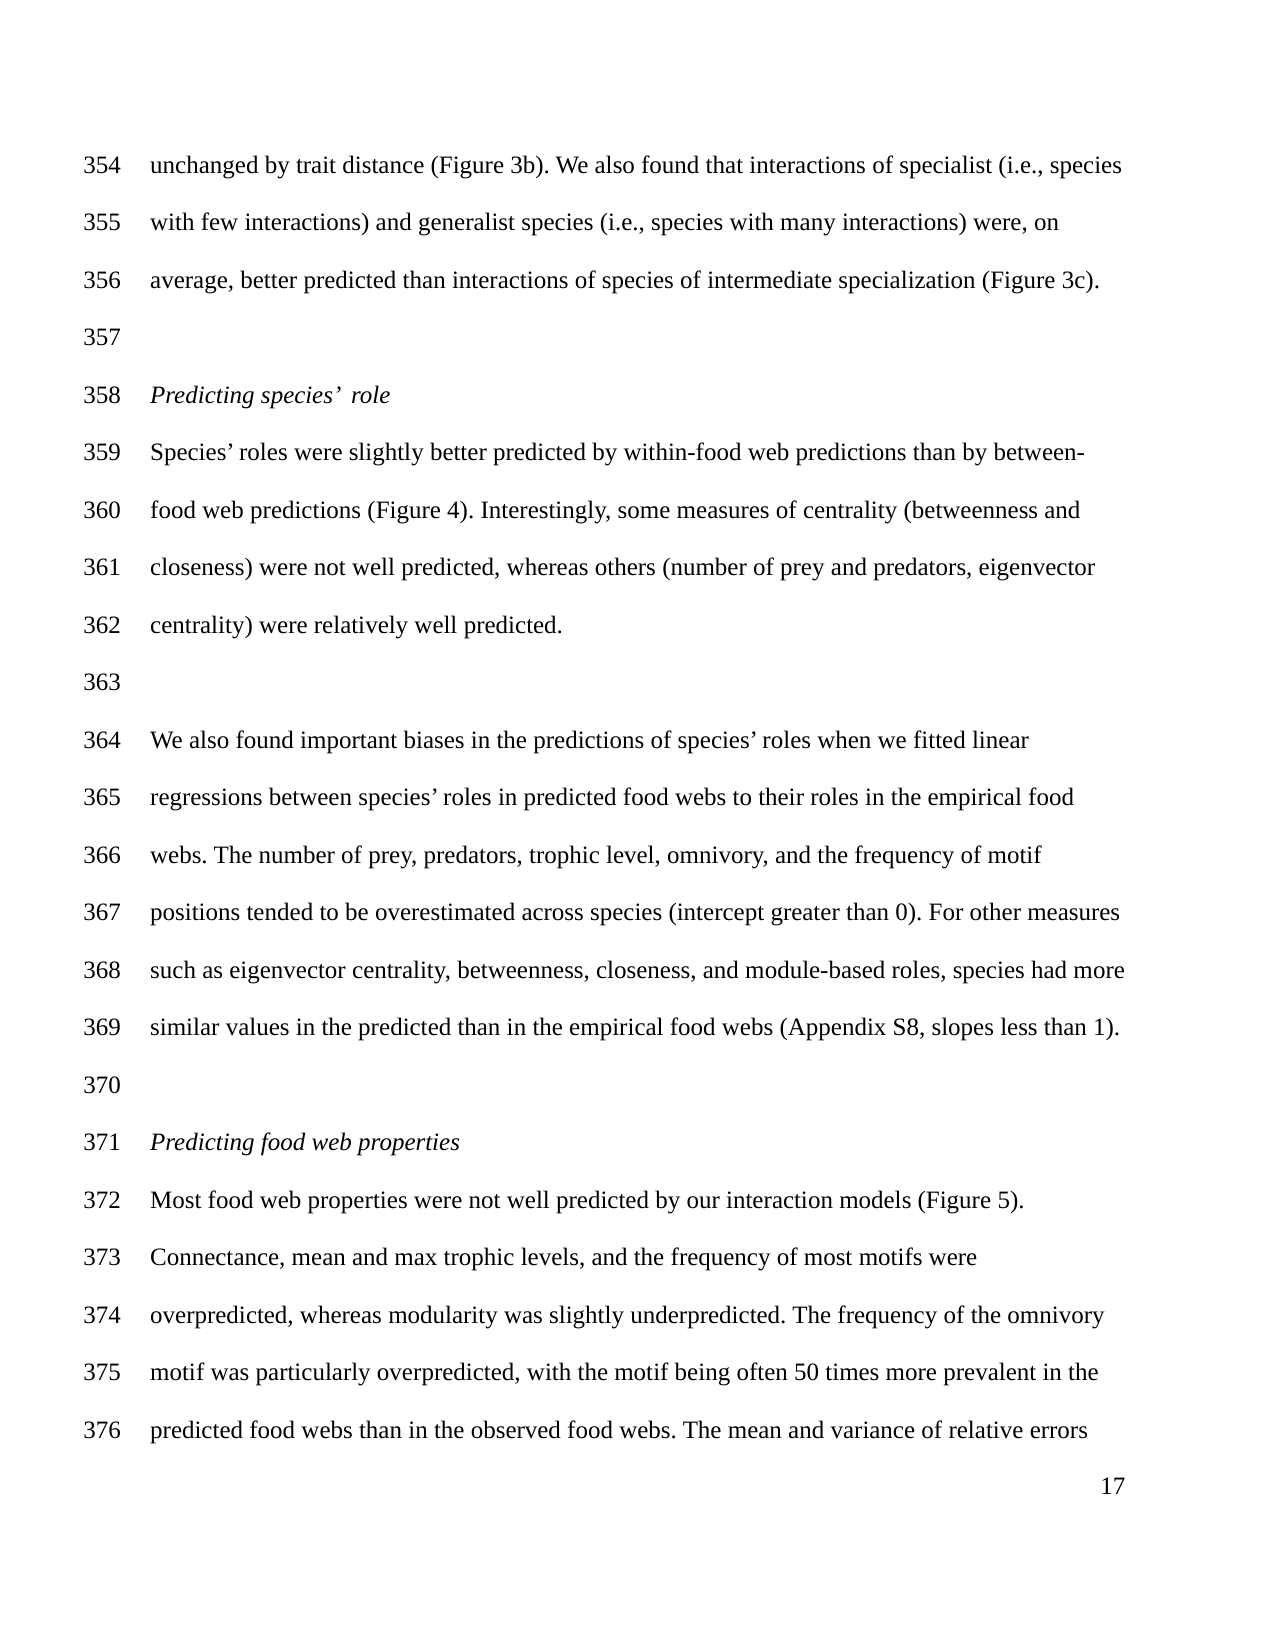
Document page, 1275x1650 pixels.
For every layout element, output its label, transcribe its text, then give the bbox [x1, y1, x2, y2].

text Species’ roles were slightly better predicted by within-food web predictions than by between-food web predictions (Figure 4). Interestingly, some measures of centrality (betweenness and closeness) were not well predicted, whereas others (number of prey and predators, eigenvector centrality) were relatively well predicted. [150, 437, 1125, 639]
text Most food web properties were not well predicted by our interaction models (Figure 5). Connectance, mean and max trophic levels, and the frequency of most motifs were overpredicted, whereas modularity was slightly underpredicted. The frequency of the omnivory motif was particularly overpredicted, with the motif being often 50 times more prevalent in the predicted food webs than in the observed food webs. The mean and variance of relative errors [150, 1185, 1125, 1444]
text Predicting species’ role [150, 380, 1125, 409]
text We also found important biases in the predictions of species’ roles when we fitted linear regressions between species’ roles in predicted food webs to their roles in the empirical food webs. The number of prey, predators, trophic level, omnivory, and the frequency of motif positions tended to be overestimated across species (intercept greater than 0). For other measures such as eigenvector centrality, betweenness, closeness, and module-based roles, species had more similar values in the predicted than in the empirical food webs (Appendix S8, slopes less than 1). [150, 725, 1125, 1041]
text unchanged by trait distance (Figure 3b). We also found that interactions of specialist (i.e., species with few interactions) and generalist species (i.e., species with many interactions) were, on average, better predicted than interactions of species of intermediate specialization (Figure 3c). [150, 150, 1125, 294]
text Predicting food web properties [150, 1127, 1125, 1156]
